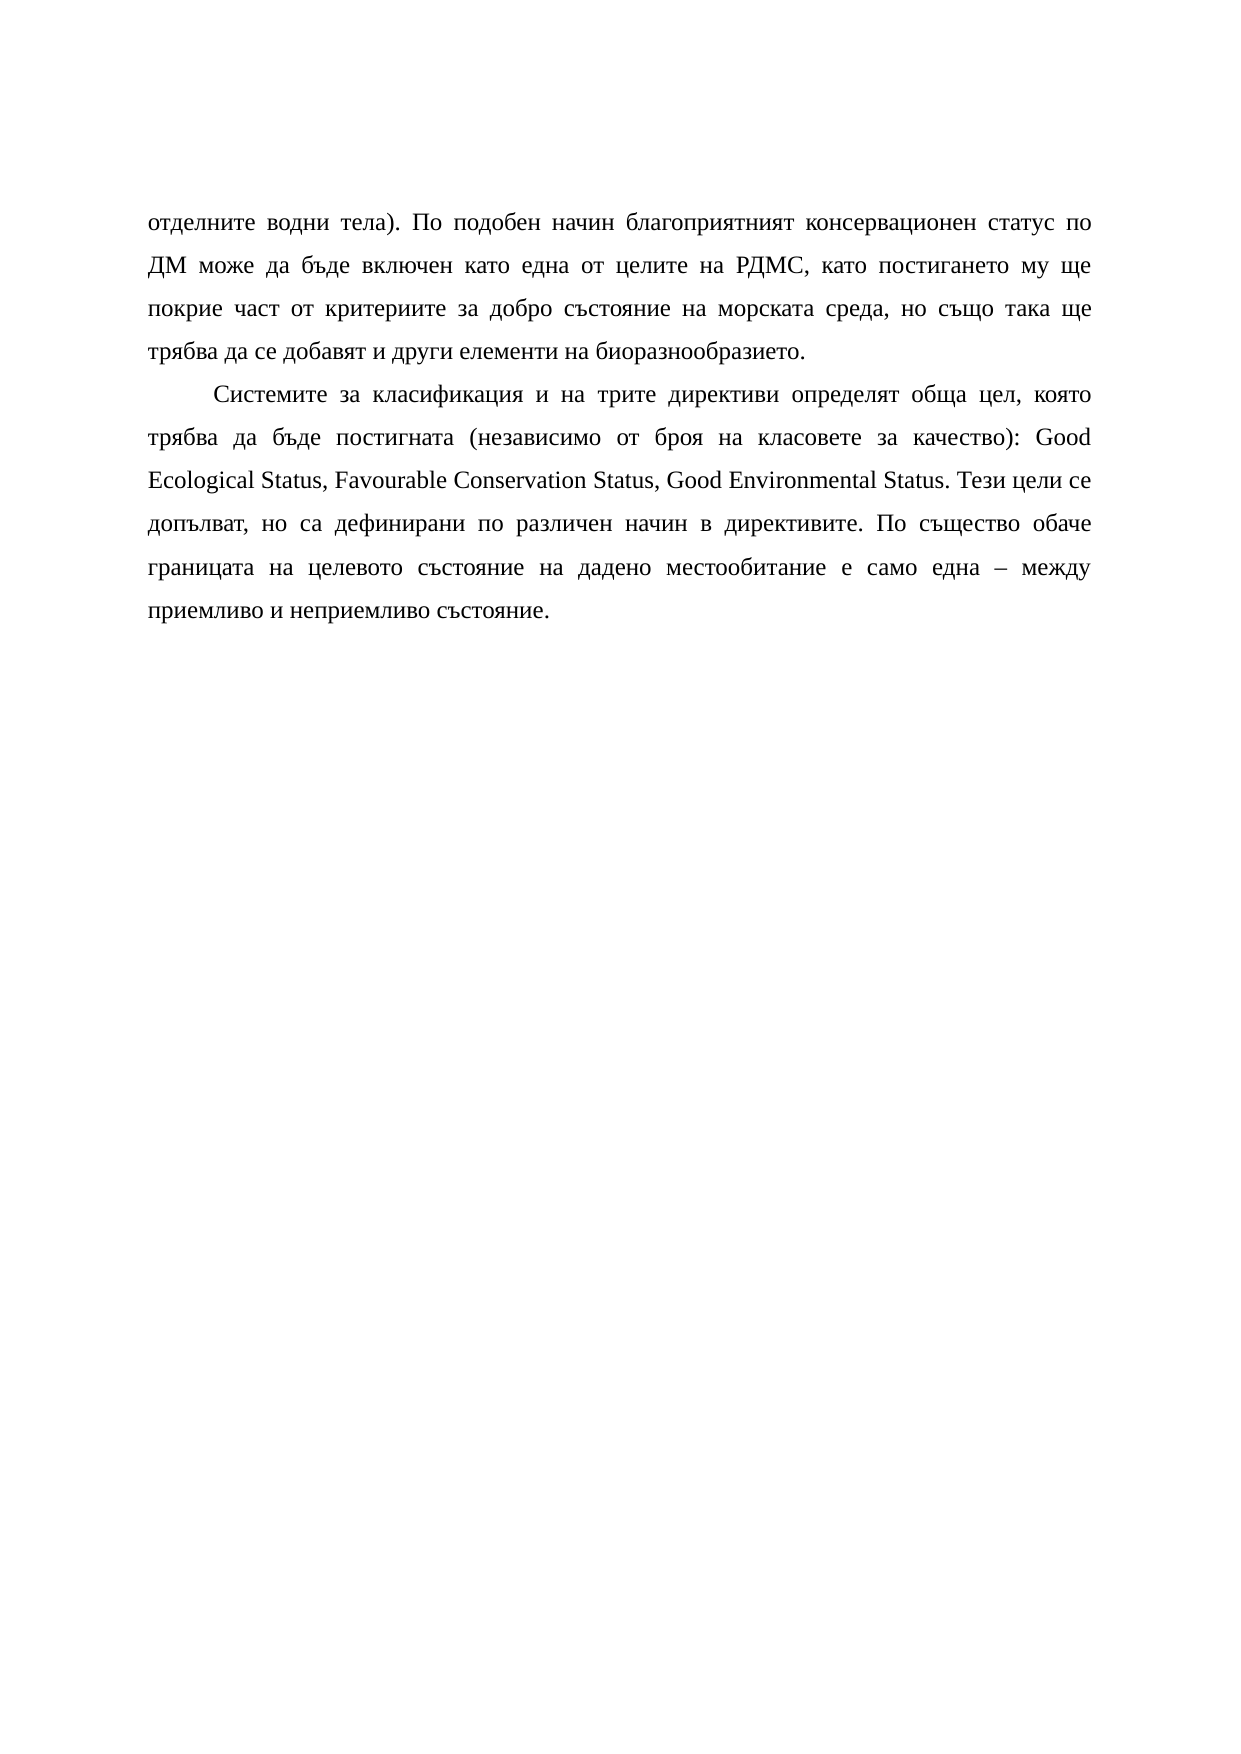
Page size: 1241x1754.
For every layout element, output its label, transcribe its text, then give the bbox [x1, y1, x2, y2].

text Системите за класификация и на трите директиви определят обща цел, която трябва да бъде постигната (независимо от броя на класовете за качество): Good Ecological Status, Favourable Conservation Status, Good Environmental Status. Тези цели се допълват, но са дефинирани по различен начин в директивите. По същество обаче границата на целевото състояние на дадено местообитание е само една – между приемливо и неприемливо състояние. [148, 379, 1093, 623]
text отделните водни тела). По подобен начин благоприятният консервационен статус по ДМ може да бъде включен като една от целите на РДМС, като постигането му ще покрие част от критериите за добро състояние на морската среда, но също така ще трябва да се добавят и други елементи на биоразнообразието. [148, 207, 1093, 365]
